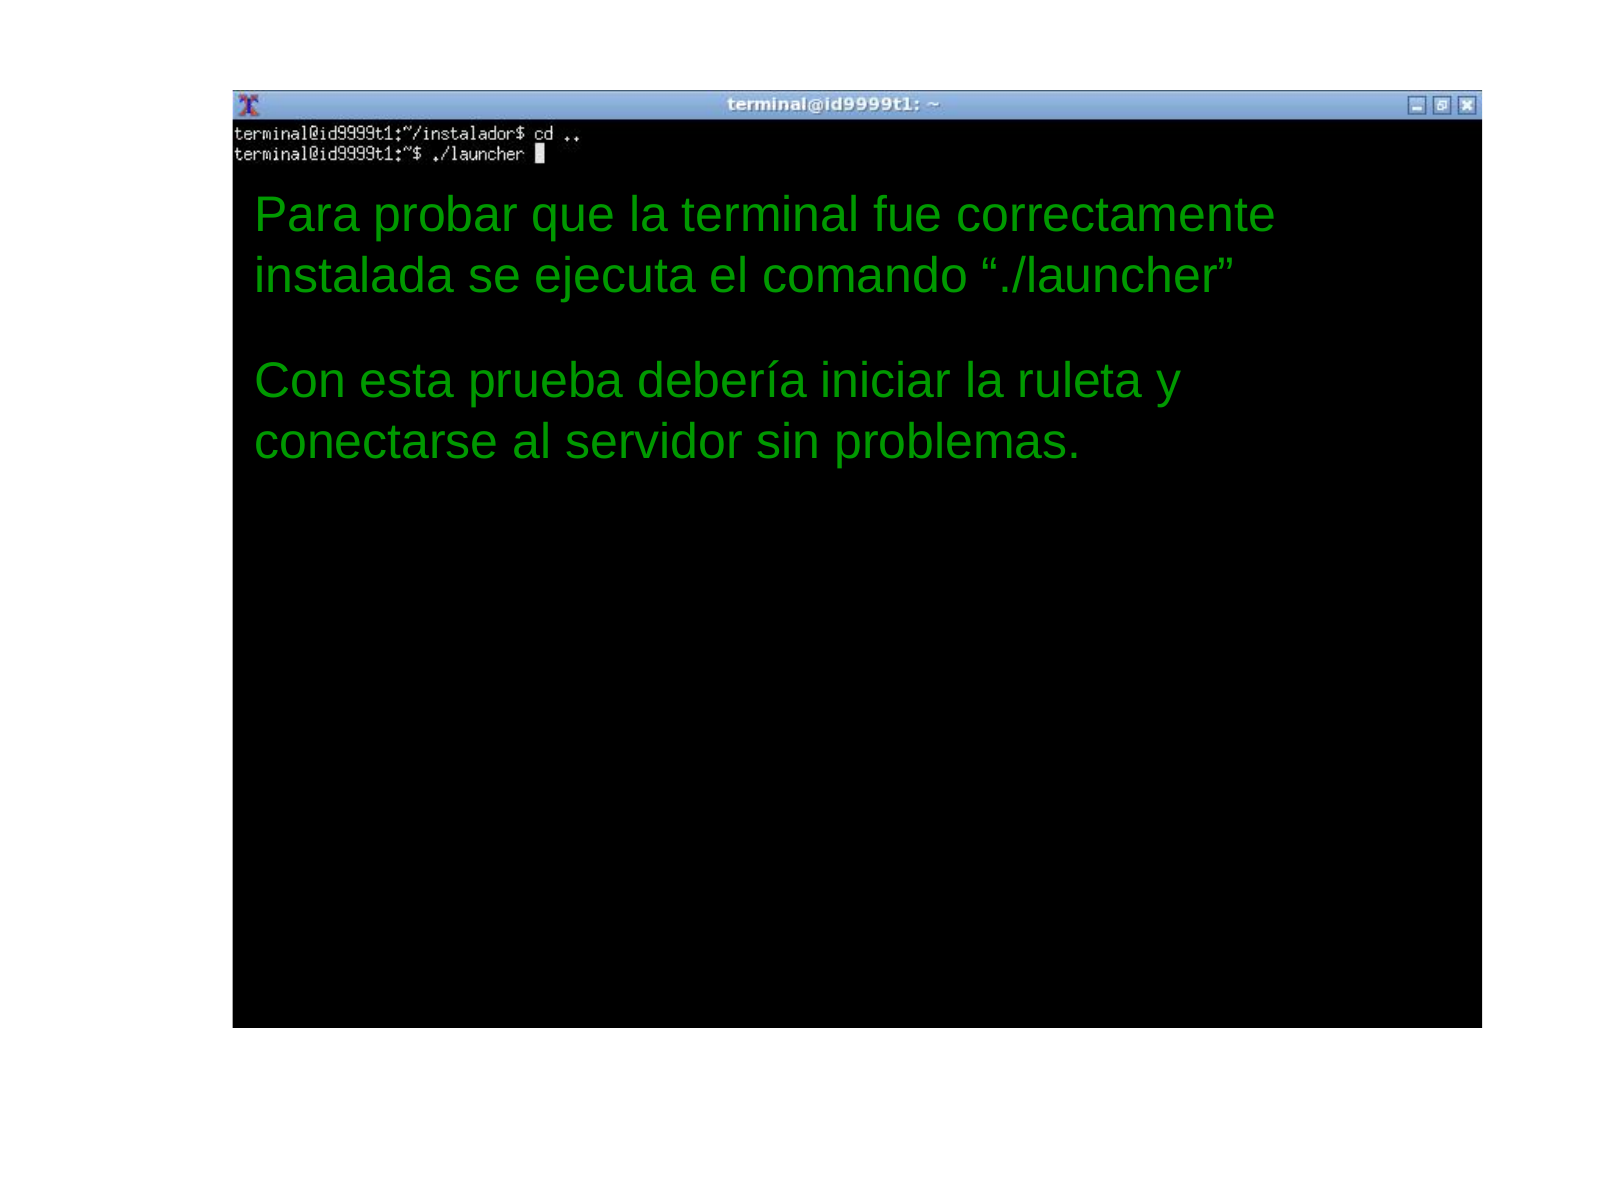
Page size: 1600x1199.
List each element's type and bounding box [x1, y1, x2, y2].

picture [232, 90, 1483, 1028]
